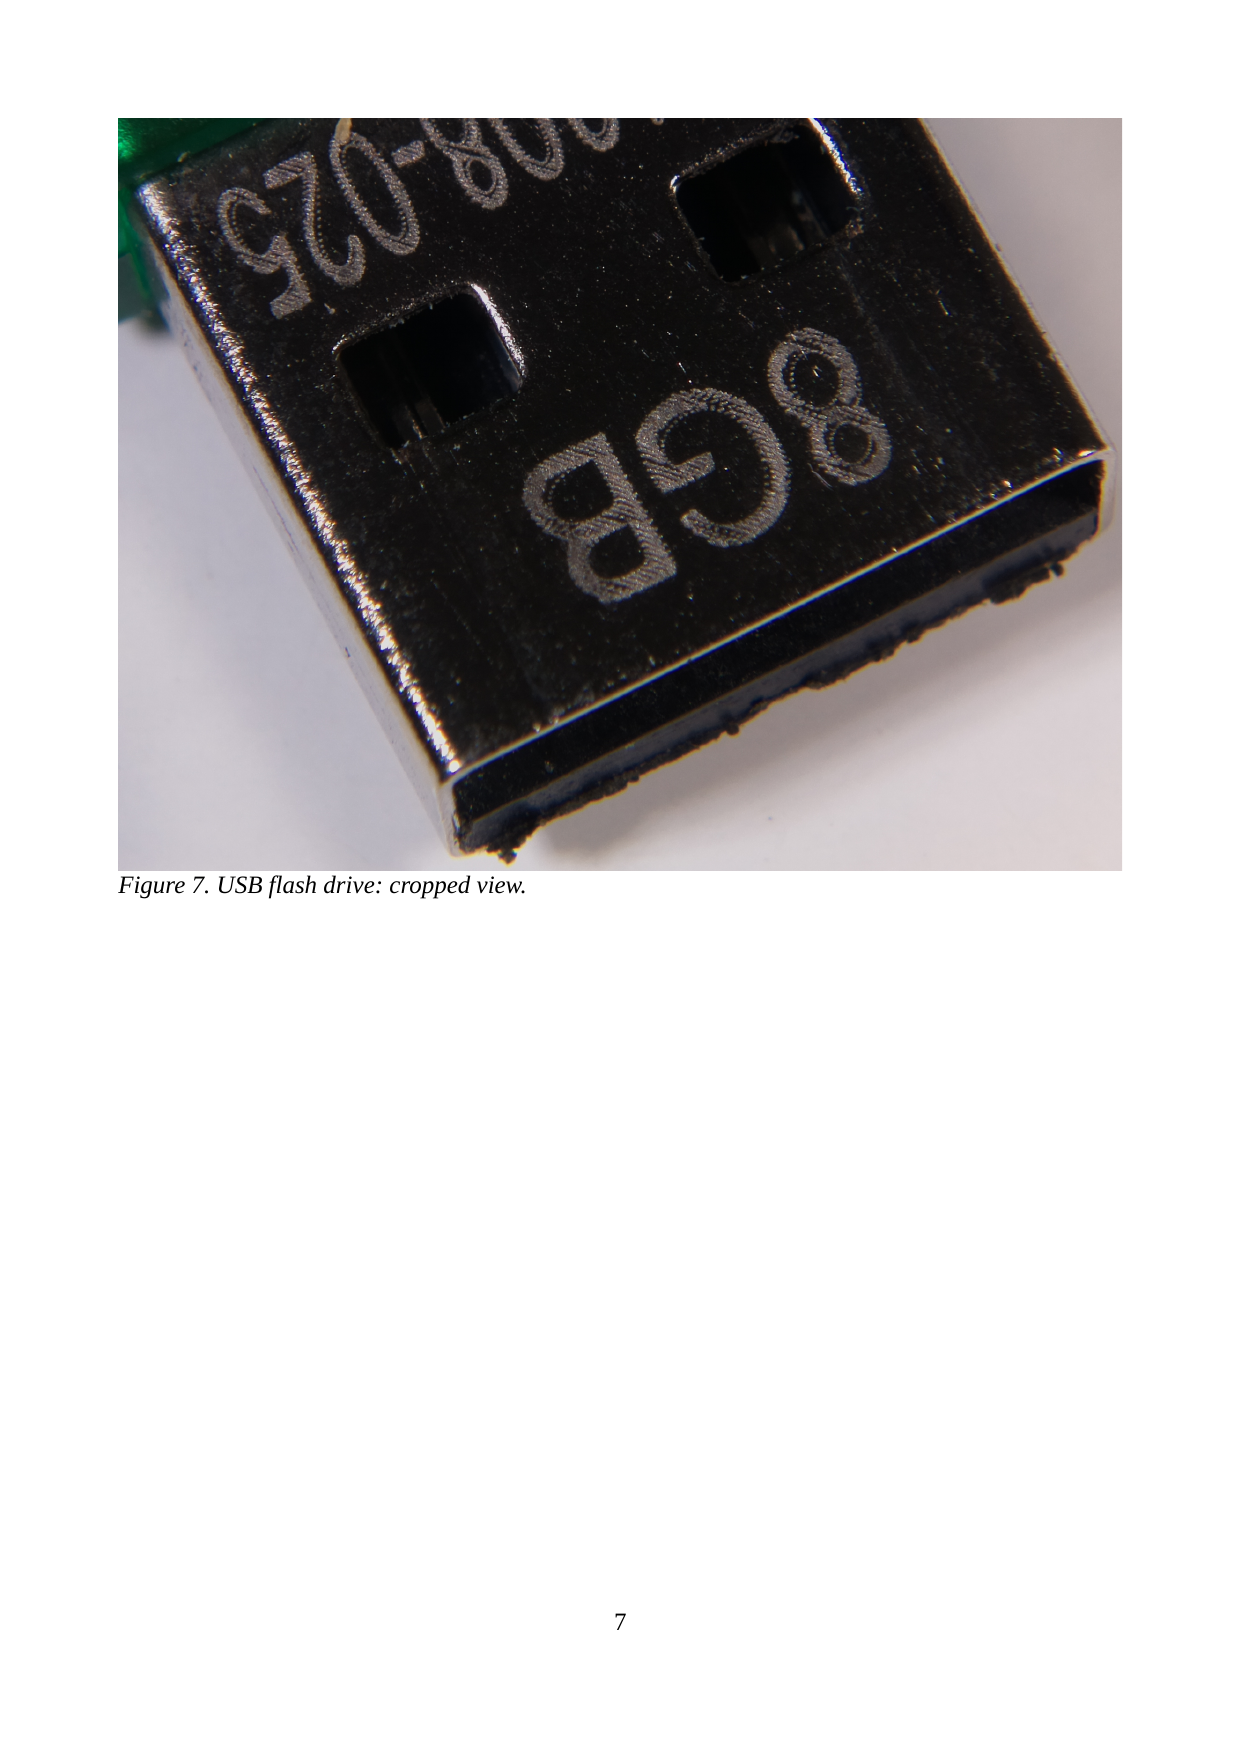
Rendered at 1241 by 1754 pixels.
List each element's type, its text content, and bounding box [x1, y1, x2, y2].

picture [118, 118, 1123, 871]
text Figure 7. USB flash drive: cropped view. [118, 871, 1122, 899]
